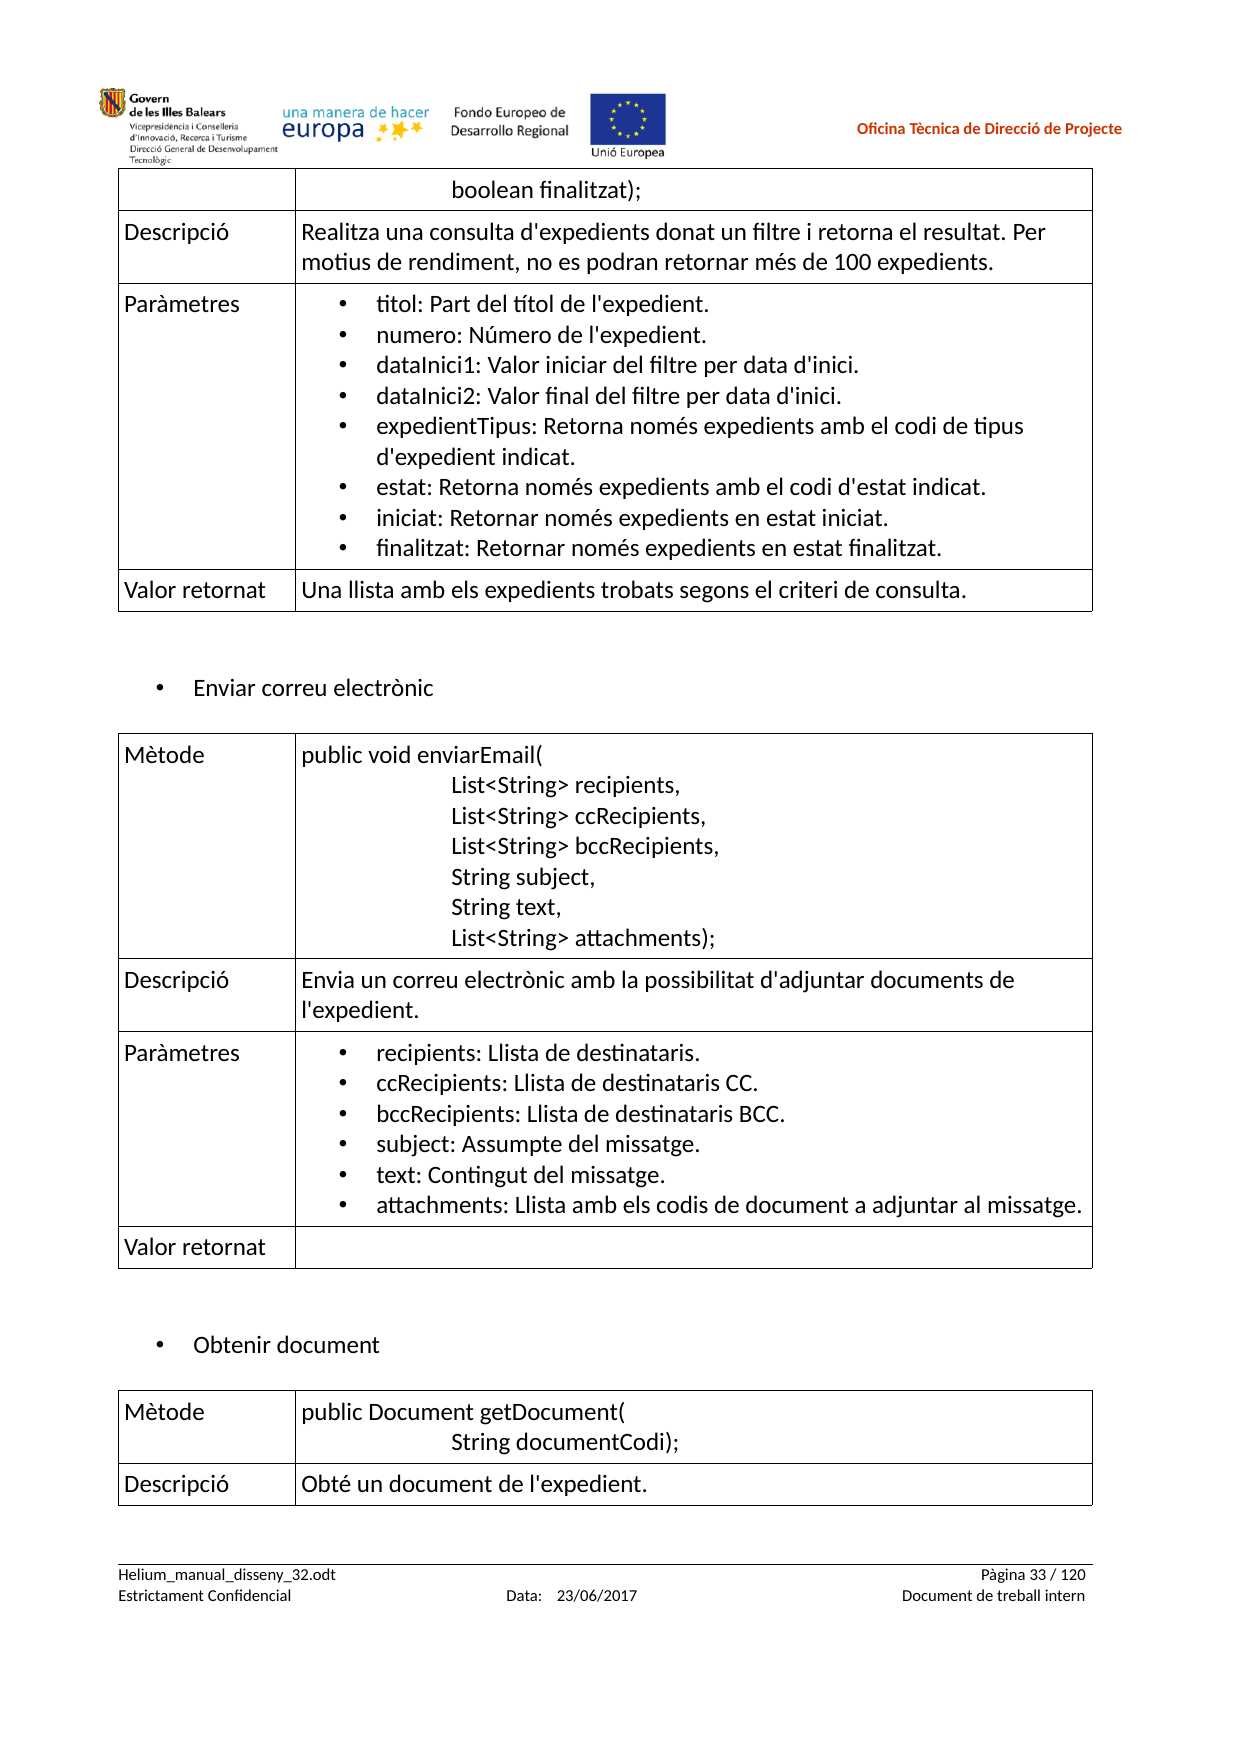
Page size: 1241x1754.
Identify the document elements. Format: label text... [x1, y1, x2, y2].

table_cell Una llista amb els expedients trobats segons el criteri de consulta. [296, 570, 1092, 611]
table_cell Descripció [119, 1464, 295, 1504]
table_header Mètode [119, 1391, 295, 1462]
picture [99, 87, 668, 166]
table_header boolean finalitzat); [296, 169, 1092, 210]
table_cell Valor retornat [119, 570, 295, 611]
table_cell Realitza una consulta d'expedients donat un filtre i retorna el resultat. Per motius de rendiment, no es podran retornar més de 100 expedients. [296, 211, 1092, 283]
table_cell titol: Part del títol de l'expedient. numero: Número de l'expedient. dataInici1: Valor iniciar del filtre per data d'inici. dataInici2: Valor final del filtre per data d'inici. expedientTipus: Retorna només expedients amb el codi de tipus d'expedient indicat. estat: Retorna només expedients amb el codi d'estat indicat. iniciat: Retornar només expedients en estat iniciat. finalitzat: Retornar només expedients en estat finalitzat. [296, 284, 1092, 569]
table_cell recipients: Llista de destinataris. ccRecipients: Llista de destinataris CC. bccRecipients: Llista de destinataris BCC. subject: Assumpte del missatge. text: Contingut del missatge. attachments: Llista amb els codis de document a adjuntar al missatge. [296, 1032, 1092, 1226]
table_header public Document getDocument( String documentCodi); [296, 1391, 1092, 1462]
list Enviar correu electrònic [156, 672, 1122, 703]
table_cell Paràmetres [119, 284, 295, 569]
table_cell Valor retornat [119, 1227, 295, 1268]
table_cell [296, 1227, 1092, 1268]
list Obtenir document [156, 1329, 1122, 1359]
table_cell Envia un correu electrònic amb la possibilitat d'adjuntar documents de l'expedient. [296, 959, 1092, 1031]
table_header public void enviarEmail( List<String> recipients, List<String> ccRecipients, List<String> bccRecipients, String subject, String text, List<String> attachments); [296, 734, 1092, 958]
table_cell Paràmetres [119, 1032, 295, 1226]
table_cell Descripció [119, 211, 295, 283]
table_header Mètode [119, 734, 295, 958]
table_header [119, 169, 295, 210]
table_cell Descripció [119, 959, 295, 1031]
table_cell Obté un document de l'expedient. [296, 1464, 1092, 1504]
